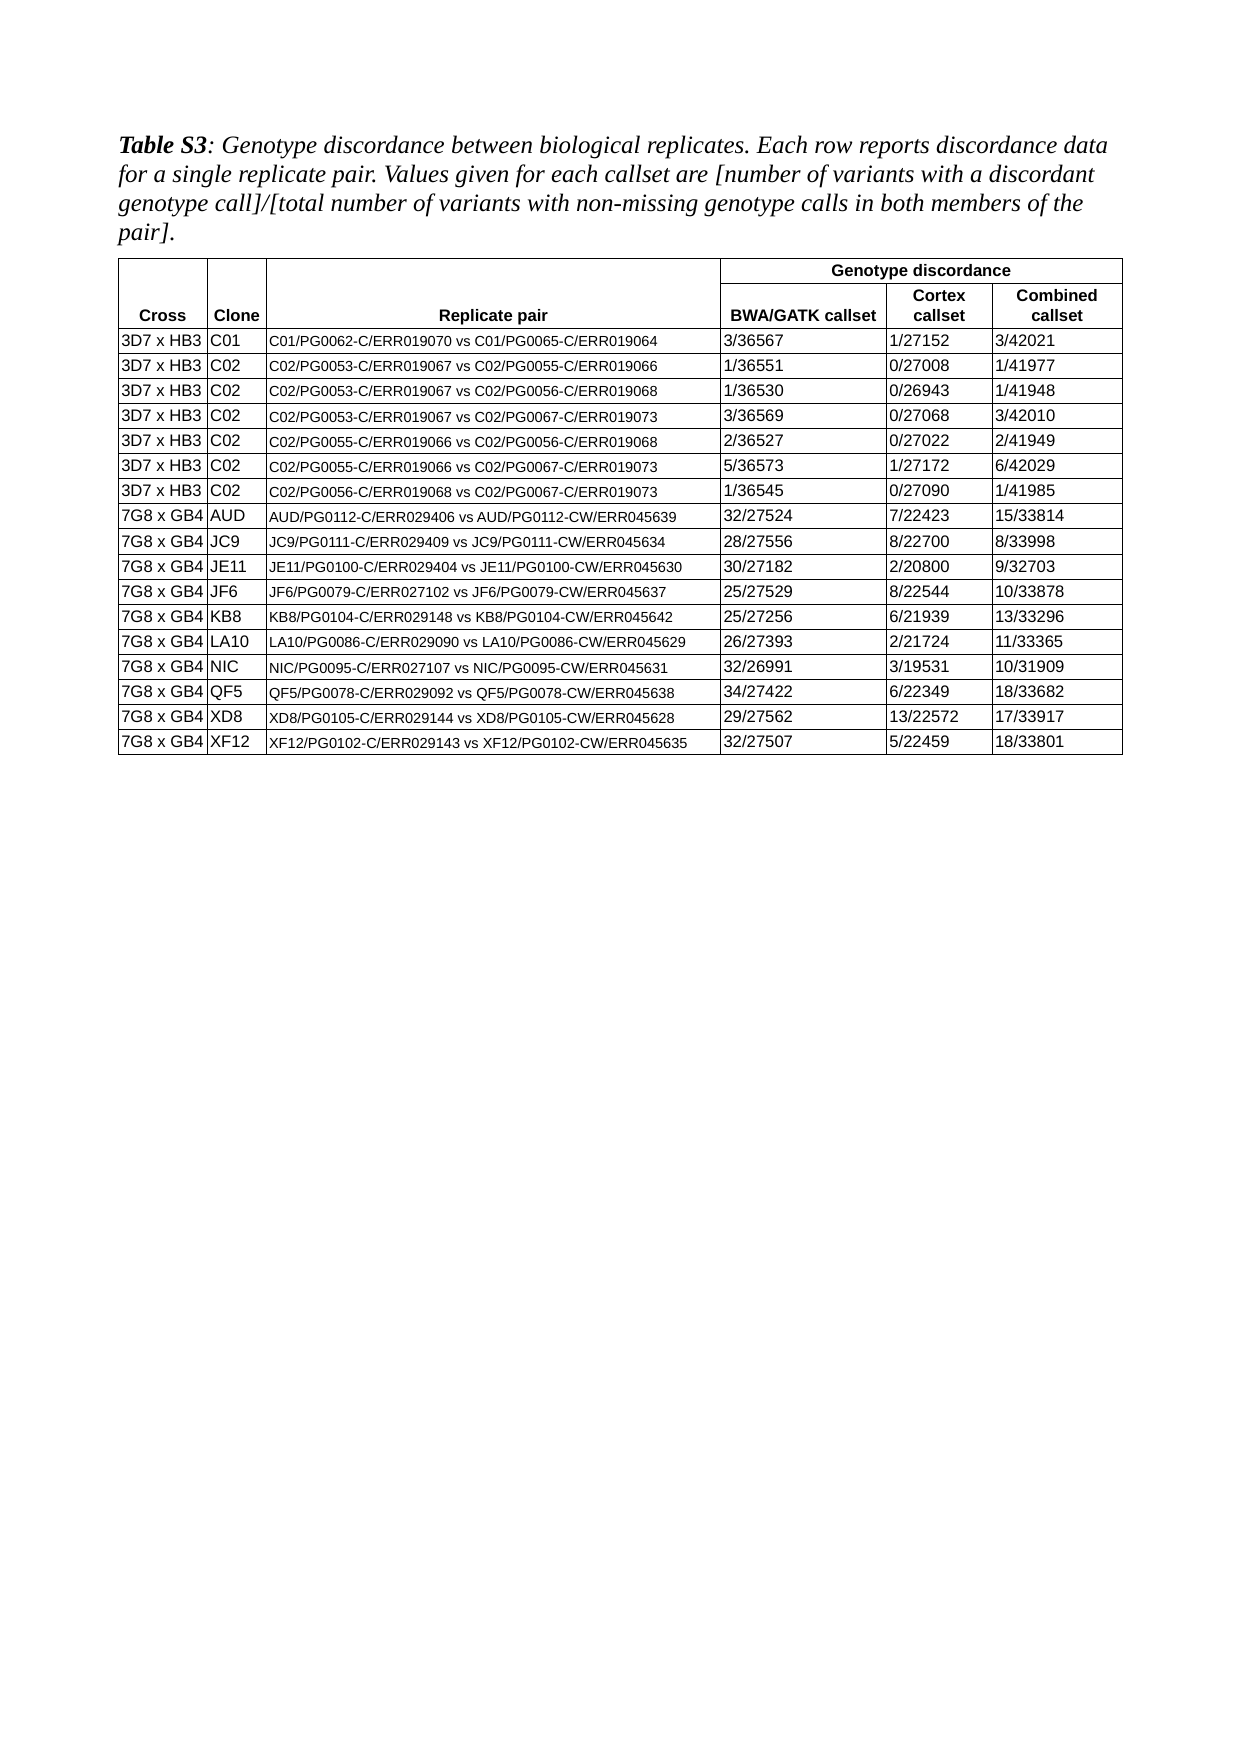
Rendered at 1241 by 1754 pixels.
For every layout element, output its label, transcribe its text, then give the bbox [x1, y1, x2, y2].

table_cell C02 [208, 404, 266, 428]
table_cell 1/41985 [993, 479, 1122, 503]
table_cell C02/PG0053-C/ERR019067 vs C02/PG0067-C/ERR019073 [267, 404, 720, 428]
table_cell 3D7 x HB3 [119, 429, 207, 453]
table_header Cross [119, 259, 207, 327]
table_cell 34/27422 [721, 680, 886, 704]
table_cell 3/36569 [721, 404, 886, 428]
table_cell JE11 [208, 555, 266, 578]
table_cell 5/22459 [887, 730, 992, 754]
table_cell 7G8 x GB4 [119, 555, 207, 578]
table_cell Cortex callset [887, 284, 992, 327]
table_cell C02 [208, 479, 266, 503]
table_cell 6/21939 [887, 605, 992, 629]
table_cell XD8 [208, 705, 266, 729]
table_cell 2/41949 [993, 429, 1122, 453]
table_cell C02 [208, 429, 266, 453]
table_cell JE11/PG0100-C/ERR029404 vs JE11/PG0100-CW/ERR045630 [267, 555, 720, 578]
table_cell 7G8 x GB4 [119, 730, 207, 754]
table_cell 6/22349 [887, 680, 992, 704]
table_cell JC9 [208, 529, 266, 553]
table_cell 32/26991 [721, 655, 886, 679]
table_cell 1/27152 [887, 329, 992, 353]
table_cell C01/PG0062-C/ERR019070 vs C01/PG0065-C/ERR019064 [267, 329, 720, 353]
table_cell LA10/PG0086-C/ERR029090 vs LA10/PG0086-CW/ERR045629 [267, 630, 720, 654]
table_cell C01 [208, 329, 266, 353]
table_cell 3/42010 [993, 404, 1122, 428]
table_cell 18/33682 [993, 680, 1122, 704]
table_cell 3D7 x HB3 [119, 329, 207, 353]
table_cell JF6 [208, 580, 266, 604]
table_cell 2/36527 [721, 429, 886, 453]
table_cell LA10 [208, 630, 266, 654]
table_cell 3D7 x HB3 [119, 379, 207, 403]
table_cell 3D7 x HB3 [119, 404, 207, 428]
table_cell 7G8 x GB4 [119, 605, 207, 629]
table_cell AUD/PG0112-C/ERR029406 vs AUD/PG0112-CW/ERR045639 [267, 504, 720, 528]
table_cell 0/27008 [887, 354, 992, 378]
table_cell QF5/PG0078-C/ERR029092 vs QF5/PG0078-CW/ERR045638 [267, 680, 720, 704]
table_cell 3/19531 [887, 655, 992, 679]
table_cell 8/33998 [993, 529, 1122, 553]
table_header Genotype discordance [721, 259, 1122, 283]
table_cell C02/PG0055-C/ERR019066 vs C02/PG0067-C/ERR019073 [267, 454, 720, 478]
table_header Clone [208, 259, 266, 327]
table_cell AUD [208, 504, 266, 528]
table_cell 7G8 x GB4 [119, 630, 207, 654]
table_cell 32/27524 [721, 504, 886, 528]
table_cell 13/22572 [887, 705, 992, 729]
table_cell C02 [208, 454, 266, 478]
table_cell 0/27068 [887, 404, 992, 428]
table_cell 8/22544 [887, 580, 992, 604]
table_cell 0/27022 [887, 429, 992, 453]
table_cell 0/27090 [887, 479, 992, 503]
table_cell 2/20800 [887, 555, 992, 578]
table_cell 7/22423 [887, 504, 992, 528]
table_cell C02 [208, 354, 266, 378]
table_cell 3/42021 [993, 329, 1122, 353]
table_cell 6/42029 [993, 454, 1122, 478]
table_cell 13/33296 [993, 605, 1122, 629]
table_cell JC9/PG0111-C/ERR029409 vs JC9/PG0111-CW/ERR045634 [267, 529, 720, 553]
table_cell 7G8 x GB4 [119, 655, 207, 679]
table_cell 15/33814 [993, 504, 1122, 528]
table_cell Combined callset [993, 284, 1122, 327]
table_cell 29/27562 [721, 705, 886, 729]
table_cell NIC [208, 655, 266, 679]
table_cell 25/27529 [721, 580, 886, 604]
table_cell 28/27556 [721, 529, 886, 553]
table_cell 7G8 x GB4 [119, 529, 207, 553]
table_cell 9/32703 [993, 555, 1122, 578]
table_cell XD8/PG0105-C/ERR029144 vs XD8/PG0105-CW/ERR045628 [267, 705, 720, 729]
table_cell 2/21724 [887, 630, 992, 654]
table_cell 32/27507 [721, 730, 886, 754]
table_cell 11/33365 [993, 630, 1122, 654]
table_cell JF6/PG0079-C/ERR027102 vs JF6/PG0079-CW/ERR045637 [267, 580, 720, 604]
table_cell 3D7 x HB3 [119, 479, 207, 503]
table_cell 1/41948 [993, 379, 1122, 403]
table_cell 7G8 x GB4 [119, 580, 207, 604]
table_cell C02/PG0053-C/ERR019067 vs C02/PG0056-C/ERR019068 [267, 379, 720, 403]
table_cell 5/36573 [721, 454, 886, 478]
table_cell 1/36530 [721, 379, 886, 403]
table_cell 25/27256 [721, 605, 886, 629]
table_cell 1/36551 [721, 354, 886, 378]
table_cell C02/PG0053-C/ERR019067 vs C02/PG0055-C/ERR019066 [267, 354, 720, 378]
table_cell 8/22700 [887, 529, 992, 553]
table_cell 0/26943 [887, 379, 992, 403]
table_cell 3D7 x HB3 [119, 354, 207, 378]
table_cell BWA/GATK callset [721, 284, 886, 327]
table_cell NIC/PG0095-C/ERR027107 vs NIC/PG0095-CW/ERR045631 [267, 655, 720, 679]
table_cell 7G8 x GB4 [119, 705, 207, 729]
table_cell 10/33878 [993, 580, 1122, 604]
table_cell C02 [208, 379, 266, 403]
table_cell XF12/PG0102-C/ERR029143 vs XF12/PG0102-CW/ERR045635 [267, 730, 720, 754]
table_header Replicate pair [267, 259, 720, 327]
table_cell 26/27393 [721, 630, 886, 654]
table_cell 10/31909 [993, 655, 1122, 679]
table_cell KB8 [208, 605, 266, 629]
table_cell 3D7 x HB3 [119, 454, 207, 478]
table_cell 7G8 x GB4 [119, 504, 207, 528]
table_cell 18/33801 [993, 730, 1122, 754]
table_cell QF5 [208, 680, 266, 704]
table_cell XF12 [208, 730, 266, 754]
table_cell C02/PG0056-C/ERR019068 vs C02/PG0067-C/ERR019073 [267, 479, 720, 503]
table_cell 1/27172 [887, 454, 992, 478]
table_cell 1/41977 [993, 354, 1122, 378]
table_cell 3/36567 [721, 329, 886, 353]
table_cell 7G8 x GB4 [119, 680, 207, 704]
table_cell KB8/PG0104-C/ERR029148 vs KB8/PG0104-CW/ERR045642 [267, 605, 720, 629]
table_cell 17/33917 [993, 705, 1122, 729]
table_cell 1/36545 [721, 479, 886, 503]
table_cell 30/27182 [721, 555, 886, 578]
text Table S3: Genotype discordance between biological replicates. Each row reports discordance data for a single replicate pair. Values given for each callset are [number of variants with a discordant genotype call]/[total number of variants with non-missing genotype calls in both members of the pair]. [118, 131, 1122, 246]
table_cell C02/PG0055-C/ERR019066 vs C02/PG0056-C/ERR019068 [267, 429, 720, 453]
